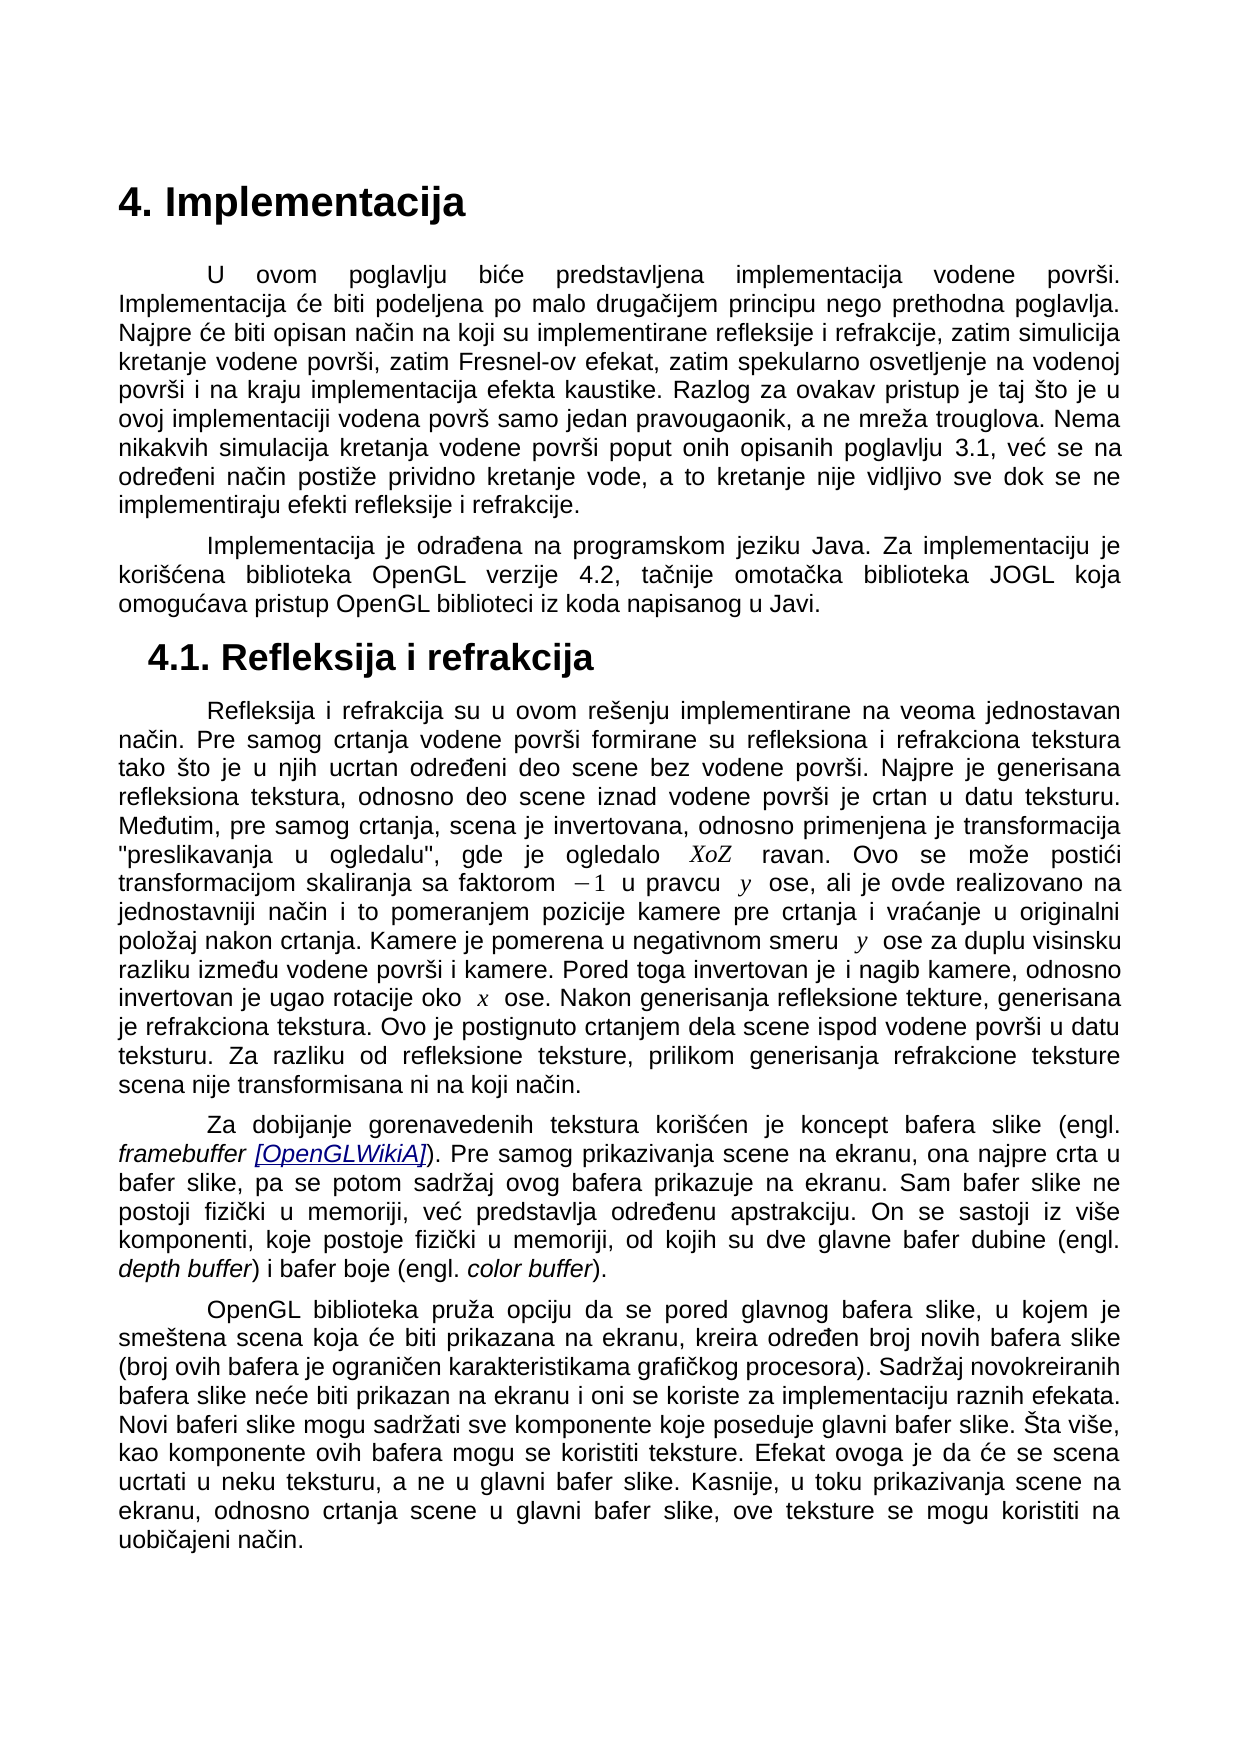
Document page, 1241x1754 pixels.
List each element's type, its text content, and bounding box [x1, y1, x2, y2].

text Refleksija i refrakcija su u ovom rešenju implementirane na veoma jednostavan način. Pre samog crtanja vodene površi formirane su refleksiona i refrakciona tekstura tako što je u njih ucrtan određeni deo scene bez vodene površi. Najpre je generisana refleksiona tekstura, odnosno deo scene iznad vodene površi je crtan u datu teksturu. Međutim, pre samog crtanja, scena je invertovana, odnosno primenjena je transformacija "preslikavanja u ogledalu", gde je ogledalo ravan. Ovo se može postići transformacijom skaliranja sa faktorom u pravcu ose, ali je ovde realizovano na jednostavniji način i to pomeranjem pozicije kamere pre crtanja i vraćanje u originalni položaj nakon crtanja. Kamere je pomerena u negativnom smeru ose za duplu visinsku razliku između vodene površi i kamere. Pored toga invertovan je i nagib kamere, odnosno invertovan je ugao rotacije oko ose. Nakon generisanja refleksione tekture, generisana je refrakciona tekstura. Ovo je postignuto crtanjem dela scene ispod vodene površi u datu teksturu. Za razliku od refleksione teksture, prilikom generisanja refrakcione teksture scena nije transformisana ni na koji način. [118, 696, 1122, 1098]
text OpenGL biblioteka pruža opciju da se pored glavnog bafera slike, u kojem je smeštena scena koja će biti prikazana na ekranu, kreira određen broj novih bafera slike (broj ovih bafera je ograničen karakteristikama grafičkog procesora). Sadržaj novokreiranih bafera slike neće biti prikazan na ekranu i oni se koriste za implementaciju raznih efekata. Novi baferi slike mogu sadržati sve komponente koje poseduje glavni bafer slike. Šta više, kao komponente ovih bafera mogu se koristiti teksture. Efekat ovoga je da će se scena ucrtati u neku teksturu, a ne u glavni bafer slike. Kasnije, u toku prikazivanja scene na ekranu, odnosno crtanja scene u glavni bafer slike, ove teksture se mogu koristiti na uobičajeni način. [118, 1295, 1122, 1553]
subtitle Implementacija [118, 177, 1122, 225]
subtitle Refleksija i refrakcija [148, 635, 1122, 678]
text U ovom poglavlju biće predstavljena implementacija vodene površi. Implementacija će biti podeljena po malo drugačijem principu nego prethodna poglavlja. Najpre će biti opisan način na koji su implementirane refleksije i refrakcije, zatim simulicija kretanje vodene površi, zatim Fresnel-ov efekat, zatim spekularno osvetljenje na vodenoj površi i na kraju implementacija efekta kaustike. Razlog za ovakav pristup je taj što je u ovoj implementaciji vodena površ samo jedan pravougaonik, a ne mreža trouglova. Nema nikakvih simulacija kretanja vodene površi poput onih opisanih poglavlju 3.1, već se na određeni način postiže prividno kretanje vode, a to kretanje nije vidljivo sve dok se ne implementiraju efekti refleksije i refrakcije. [118, 261, 1122, 519]
text Za dobijanje gorenavedenih tekstura korišćen je koncept bafera slike (engl. framebuffer [OpenGLWikiA]). Pre samog prikazivanja scene na ekranu, ona najpre crta u bafer slike, pa se potom sadržaj ovog bafera prikazuje na ekranu. Sam bafer slike ne postoji fizički u memoriji, već predstavlja određenu apstrakciju. On se sastoji iz više komponenti, koje postoje fizički u memoriji, od kojih su dve glavne bafer dubine (engl. depth buffer) i bafer boje (engl. color buffer). [118, 1110, 1122, 1283]
text Implementacija je odrađena na programskom jeziku Java. Za implementaciju je korišćena biblioteka OpenGL verzije 4.2, tačnije omotačka biblioteka JOGL koja omogućava pristup OpenGL biblioteci iz koda napisanog u Javi. [118, 531, 1122, 617]
